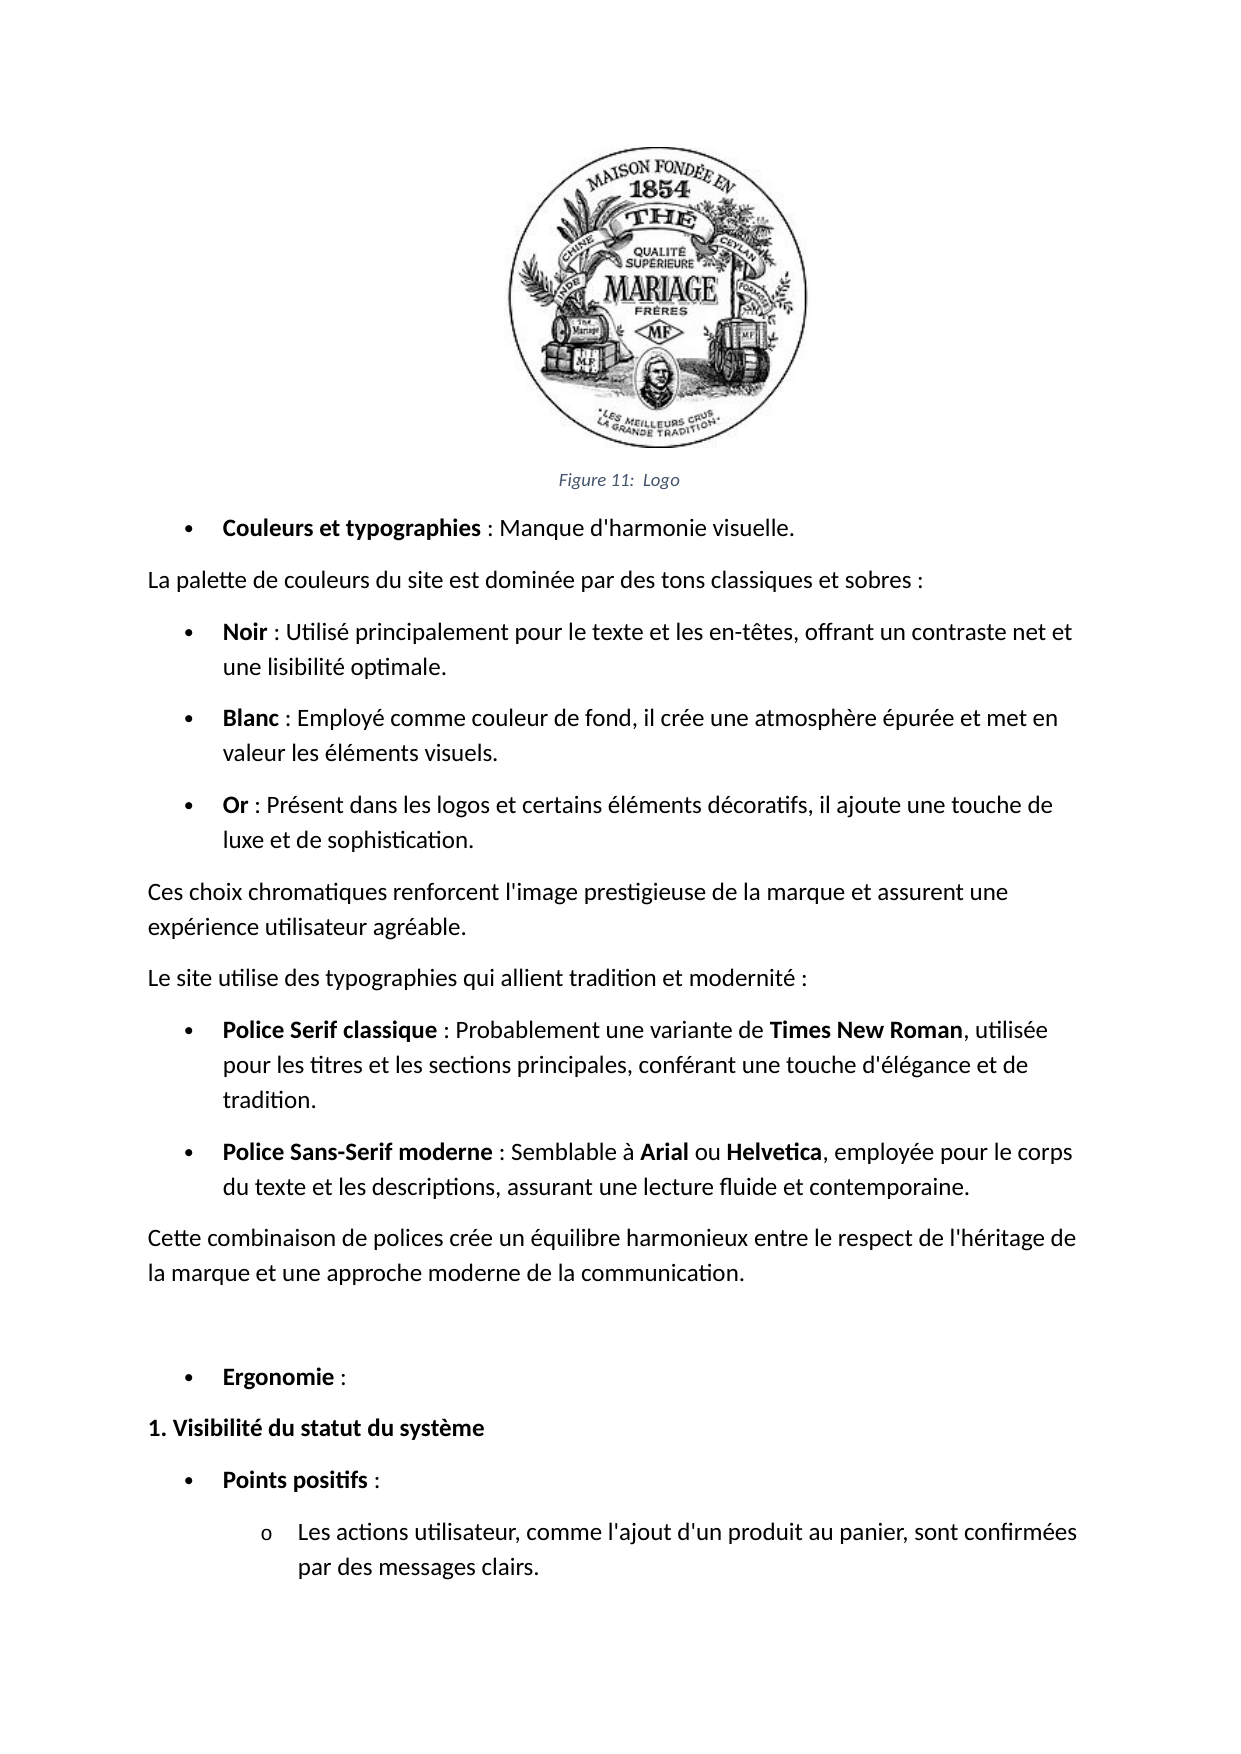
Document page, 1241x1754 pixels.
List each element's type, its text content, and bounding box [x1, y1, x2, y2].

list Ergonomie : [185, 1361, 1093, 1391]
text La palette de couleurs du site est dominée par des tons classiques et sobres :​ [148, 564, 1093, 594]
list Police Sans-Serif moderne : Semblable à Arial ou Helvetica, employée pour le corps du texte et les descriptions, assurant une lecture fluide et contemporaine.​ [185, 1136, 1093, 1201]
list Couleurs et typographies : Manque d'harmonie visuelle. [185, 512, 1093, 543]
text Ces choix chromatiques renforcent l'image prestigieuse de la marque et assurent une expérience utilisateur agréable. [148, 876, 1093, 941]
text Figure 11: Logo [148, 469, 1093, 492]
text Le site utilise des typographies qui allient tradition et modernité :​ [148, 962, 1093, 993]
list Or : Présent dans les logos et certains éléments décoratifs, il ajoute une touche de luxe et de sophistication.​ [185, 789, 1093, 854]
list Noir : Utilisé principalement pour le texte et les en-têtes, offrant un contraste net et une lisibilité optimale.​ [185, 616, 1093, 681]
text 1. Visibilité du statut du système [148, 1412, 1093, 1443]
text Cette combinaison de polices crée un équilibre harmonieux entre le respect de l'héritage de la marque et une approche moderne de la communication. [148, 1222, 1093, 1288]
list Police Serif classique : Probablement une variante de Times New Roman, utilisée pour les titres et les sections principales, conférant une touche d'élégance et de tradition.​ [185, 1014, 1093, 1114]
list Points positifs : [185, 1464, 1093, 1494]
list Les actions utilisateur, comme l'ajout d'un produit au panier, sont confirmées par des messages clairs.​ [260, 1516, 1093, 1581]
list Blanc : Employé comme couleur de fond, il crée une atmosphère épurée et met en valeur les éléments visuels.​ [185, 702, 1093, 768]
